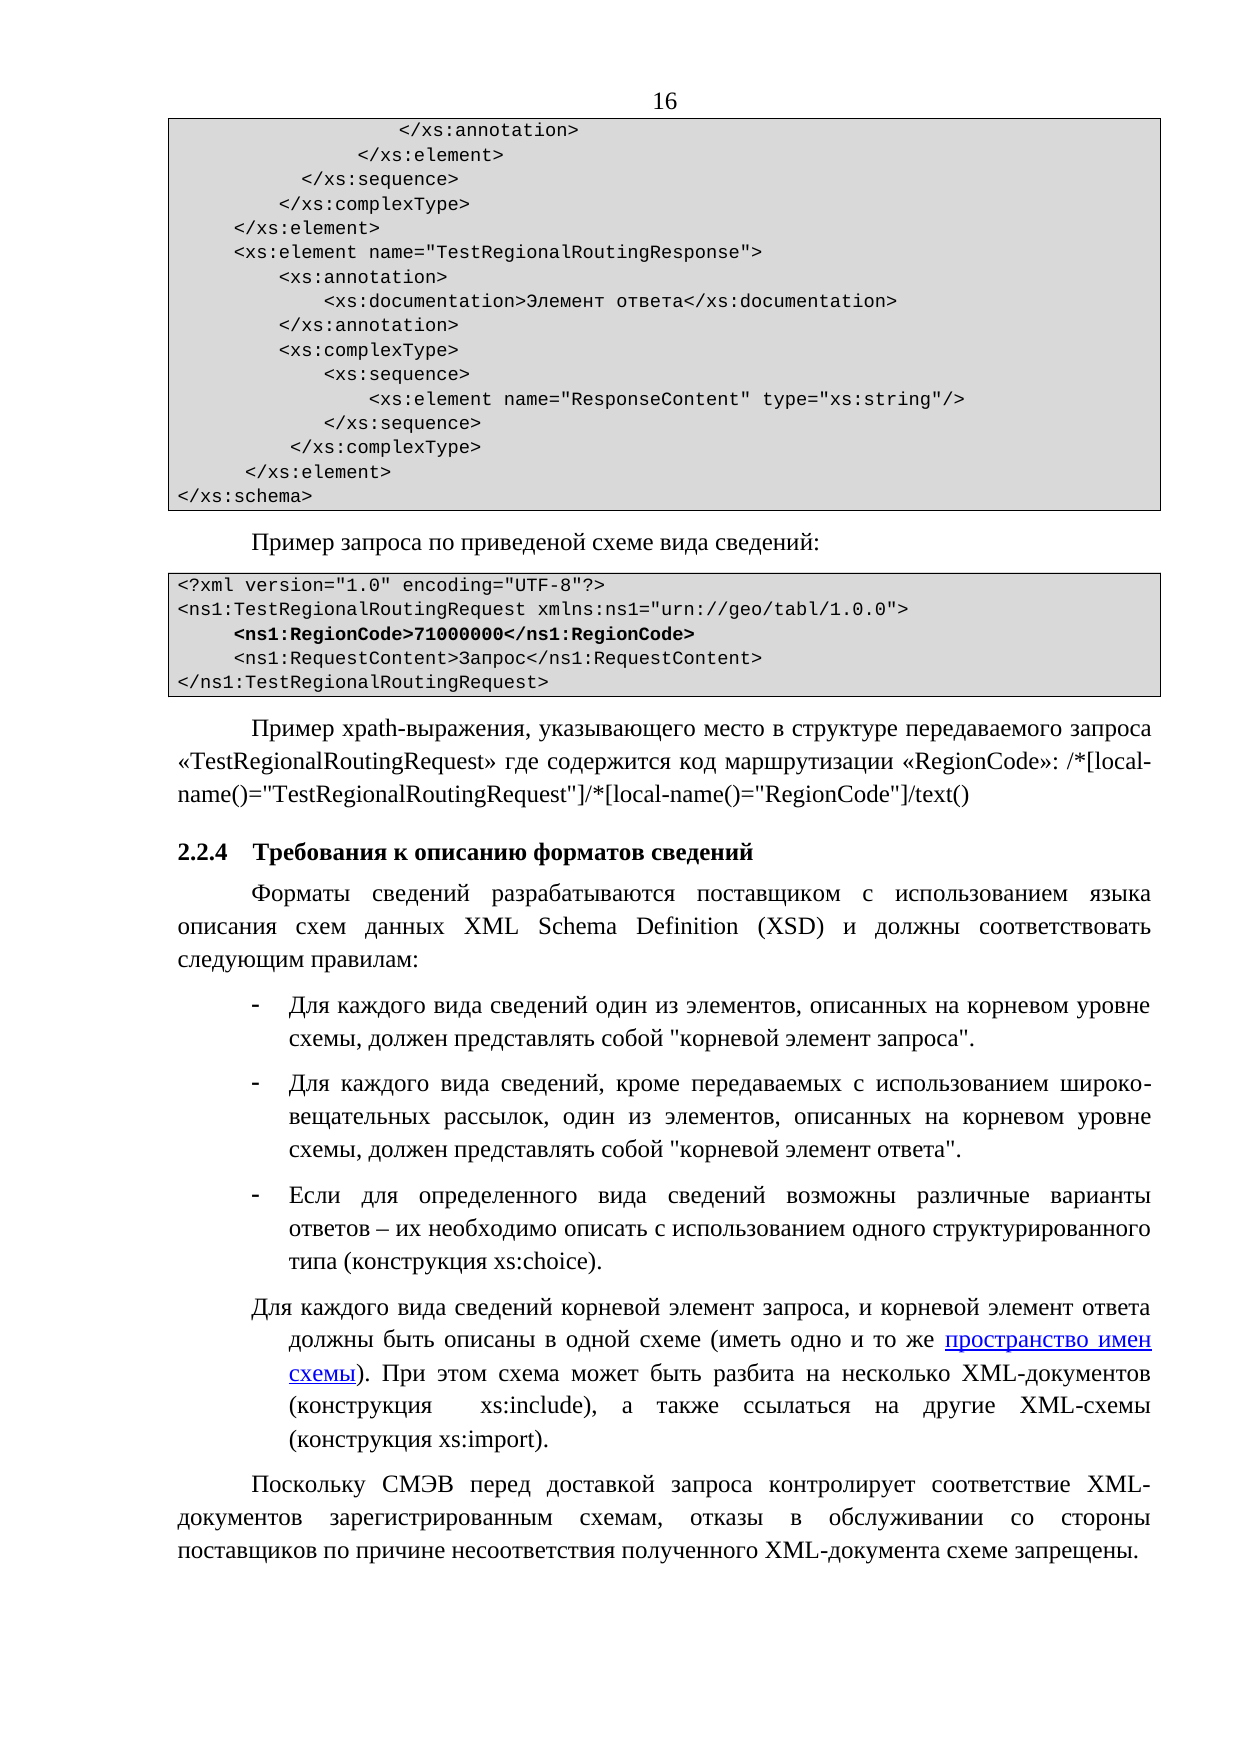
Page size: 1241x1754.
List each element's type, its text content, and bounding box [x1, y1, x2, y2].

text <ns1:TestRegionalRoutingRequest xmlns:ns1="urn://geo/tabl/1.0.0"> [169, 597, 1160, 621]
text Пример запроса по приведеной схеме вида сведений: [177, 527, 1152, 556]
text </xs:annotation> [169, 119, 1160, 142]
text <?xml version="1.0" encoding="UTF-8"?> [169, 574, 1160, 597]
text <xs:element name="ResponseContent" type="xs:string"/> [169, 386, 1160, 411]
text Форматы сведений разрабатываются поставщиком с использованием языка описания схем данных XML Schema Definition (XSD) и должны соответствовать следующим правилам: [177, 878, 1152, 973]
text <xs:annotation> [169, 264, 1160, 289]
text <xs:documentation>Элемент ответа</xs:documentation> [169, 289, 1160, 313]
text </ns1:TestRegionalRoutingRequest> [169, 670, 1160, 696]
text </xs:element> [169, 142, 1160, 167]
text <xs:sequence> [169, 362, 1160, 386]
text </xs:sequence> [169, 167, 1160, 191]
list Для каждого вида сведений корневой элемент запроса, и корневой элемент ответа должны быть описаны в одной схеме (иметь одно и то же пространство имен схемы). При этом схема может быть разбита на несколько XML-документов (конструкция xs:include), а также ссылаться на другие XML-схемы (конструкция xs:import). [251, 1292, 1152, 1452]
text </xs:element> [169, 216, 1160, 240]
text </xs:annotation> [169, 313, 1160, 337]
text </xs:complexType> [169, 191, 1160, 216]
list Если для определенного вида сведений возможны различные варианты ответов – их необходимо описать с использованием одного структурированного типа (конструкция xs:choice). [251, 1180, 1152, 1275]
text Пример xpath-выражения, указывающего место в структуре передаваемого запроса «TestRegionalRoutingRequest» где содержится код маршрутизации «RegionCode»: /*[local-name()="TestRegionalRoutingRequest"]/*[local-name()="RegionCode"]/text() [177, 713, 1152, 808]
text Поскольку СМЭВ перед доставкой запроса контролирует соответствие XML-документов зарегистрированным схемам, отказы в обслуживании со стороны поставщиков по причине несоответствия полученного XML-документа схеме запрещены. [177, 1469, 1152, 1564]
subtitle Требования к описанию форматов сведений [177, 837, 1152, 866]
text </xs:element> [169, 459, 1160, 484]
text </xs:schema> [169, 484, 1160, 510]
text <xs:element name="TestRegionalRoutingResponse"> [169, 240, 1160, 264]
text </xs:complexType> [169, 435, 1160, 459]
text <xs:complexType> [169, 337, 1160, 362]
text <ns1:RequestContent>Запрос</ns1:RequestContent> [169, 646, 1160, 670]
text <ns1:RegionCode>71000000</ns1:RegionCode> [169, 621, 1160, 646]
list Для каждого вида сведений, кроме передаваемых с использованием широко­вещательных рассылок, один из элементов, описанных на корневом уровне схемы, должен представлять собой "корневой элемент ответа". [251, 1068, 1152, 1163]
text </xs:sequence> [169, 411, 1160, 435]
list Для каждого вида сведений один из элементов, описанных на корневом уровне схемы, должен представлять собой "корневой элемент запроса". [251, 990, 1152, 1052]
